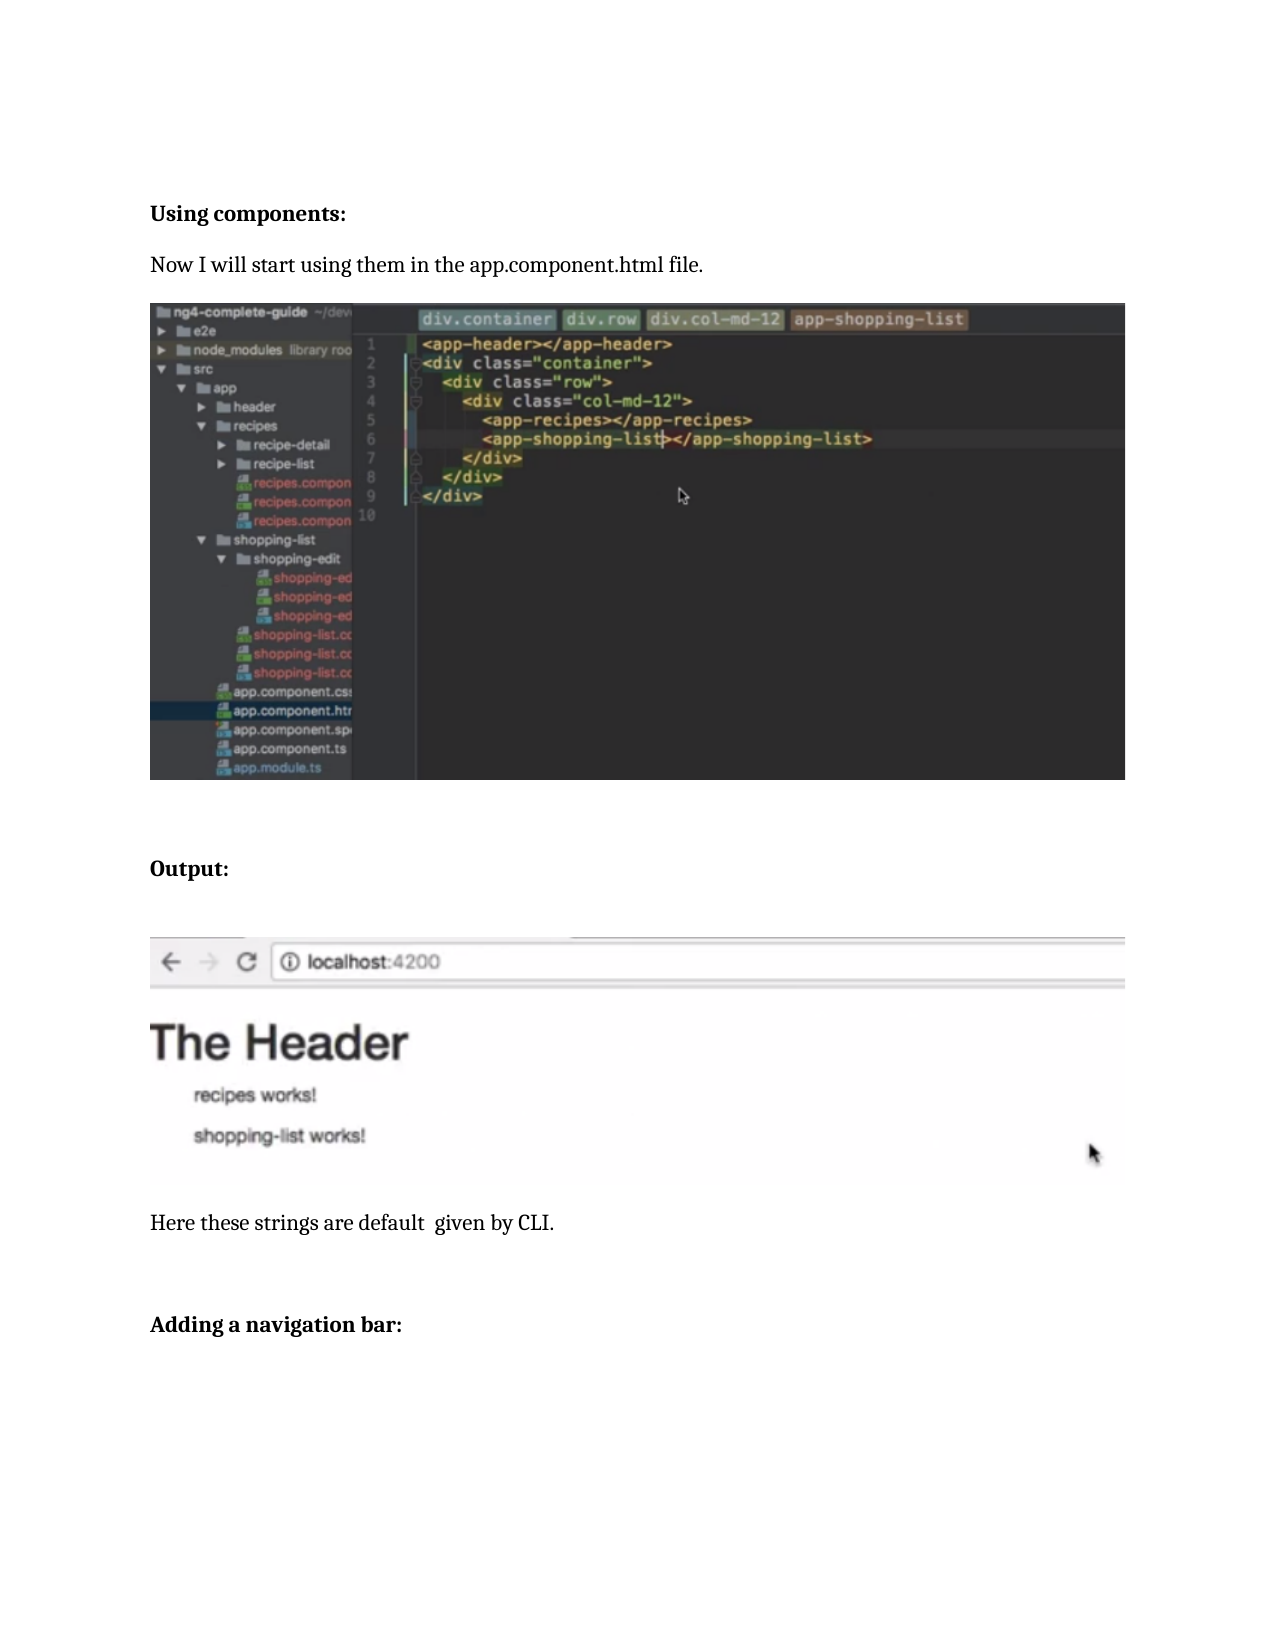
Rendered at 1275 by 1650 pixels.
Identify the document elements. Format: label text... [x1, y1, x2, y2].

subtitle Here these strings are default given by CLI. [150, 1209, 1125, 1236]
subtitle Using components: [150, 201, 1125, 227]
subtitle Adding a navigation bar: [150, 1312, 1125, 1338]
picture [150, 937, 1125, 1185]
picture [150, 303, 1125, 780]
text Now I will start using them in the app.component.html file. [150, 252, 1125, 278]
subtitle Output: [150, 856, 1125, 882]
